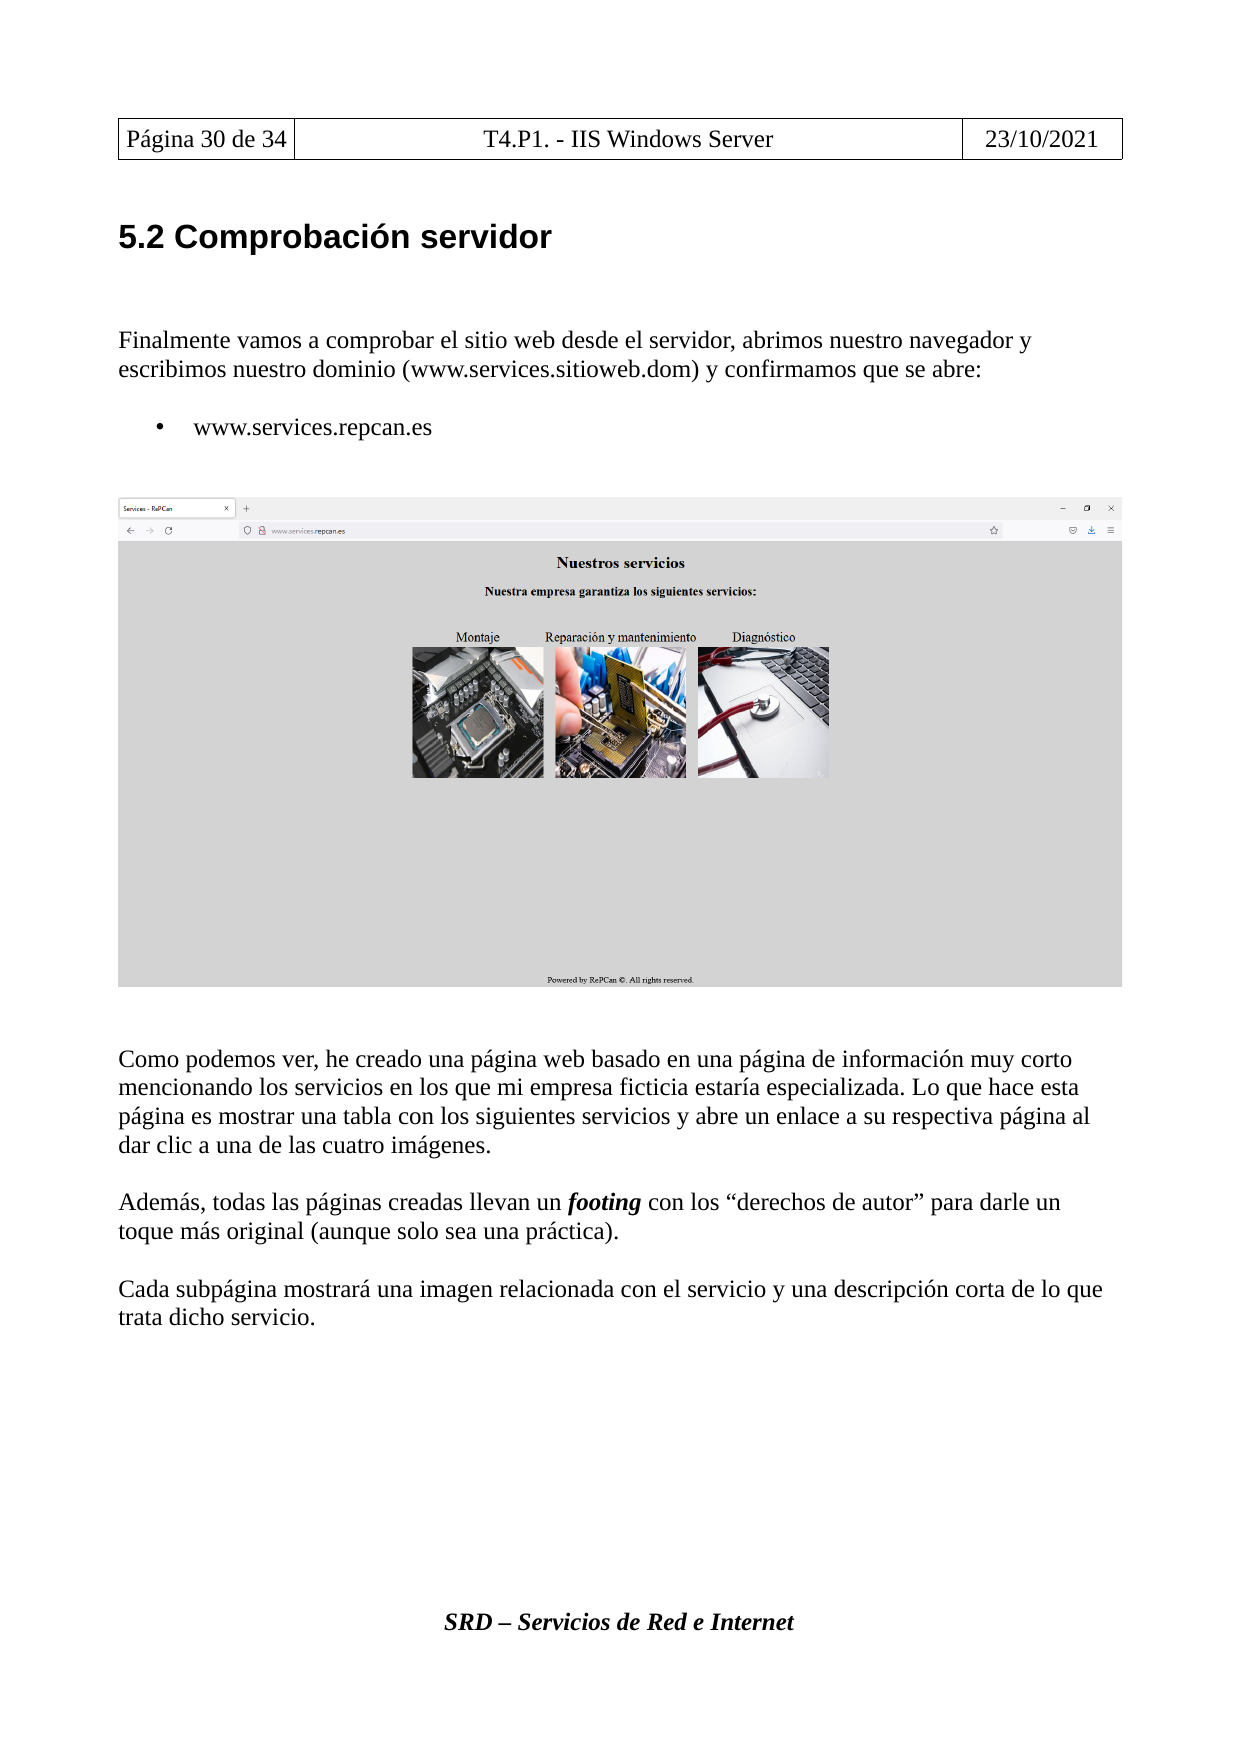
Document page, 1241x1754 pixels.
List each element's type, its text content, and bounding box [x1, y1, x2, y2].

subtitle 5.2 Comprobación servidor [118, 217, 1122, 255]
text Finalmente vamos a comprobar el sitio web desde el servidor, abrimos nuestro navegador y escribimos nuestro dominio (www.services.sitioweb.dom) y confirmamos que se abre: [118, 325, 1122, 383]
text Además, todas las páginas creadas llevan un footing con los “derechos de autor” para darle un toque más original (aunque solo sea una práctica). [118, 1187, 1122, 1245]
text Como podemos ver, he creado una página web basado en una página de información muy corto mencionando los servicios en los que mi empresa ficticia estaría especializada. Lo que hace esta página es mostrar una tabla con los siguientes servicios y abre un enlace a su respectiva página al dar clic a una de las cuatro imágenes. [118, 1044, 1122, 1159]
picture [118, 497, 1123, 987]
text Cada subpágina mostrará una imagen relacionada con el servicio y una descripción corta de lo que trata dicho servicio. [118, 1274, 1122, 1331]
list www.services.repcan.es [156, 412, 1122, 440]
